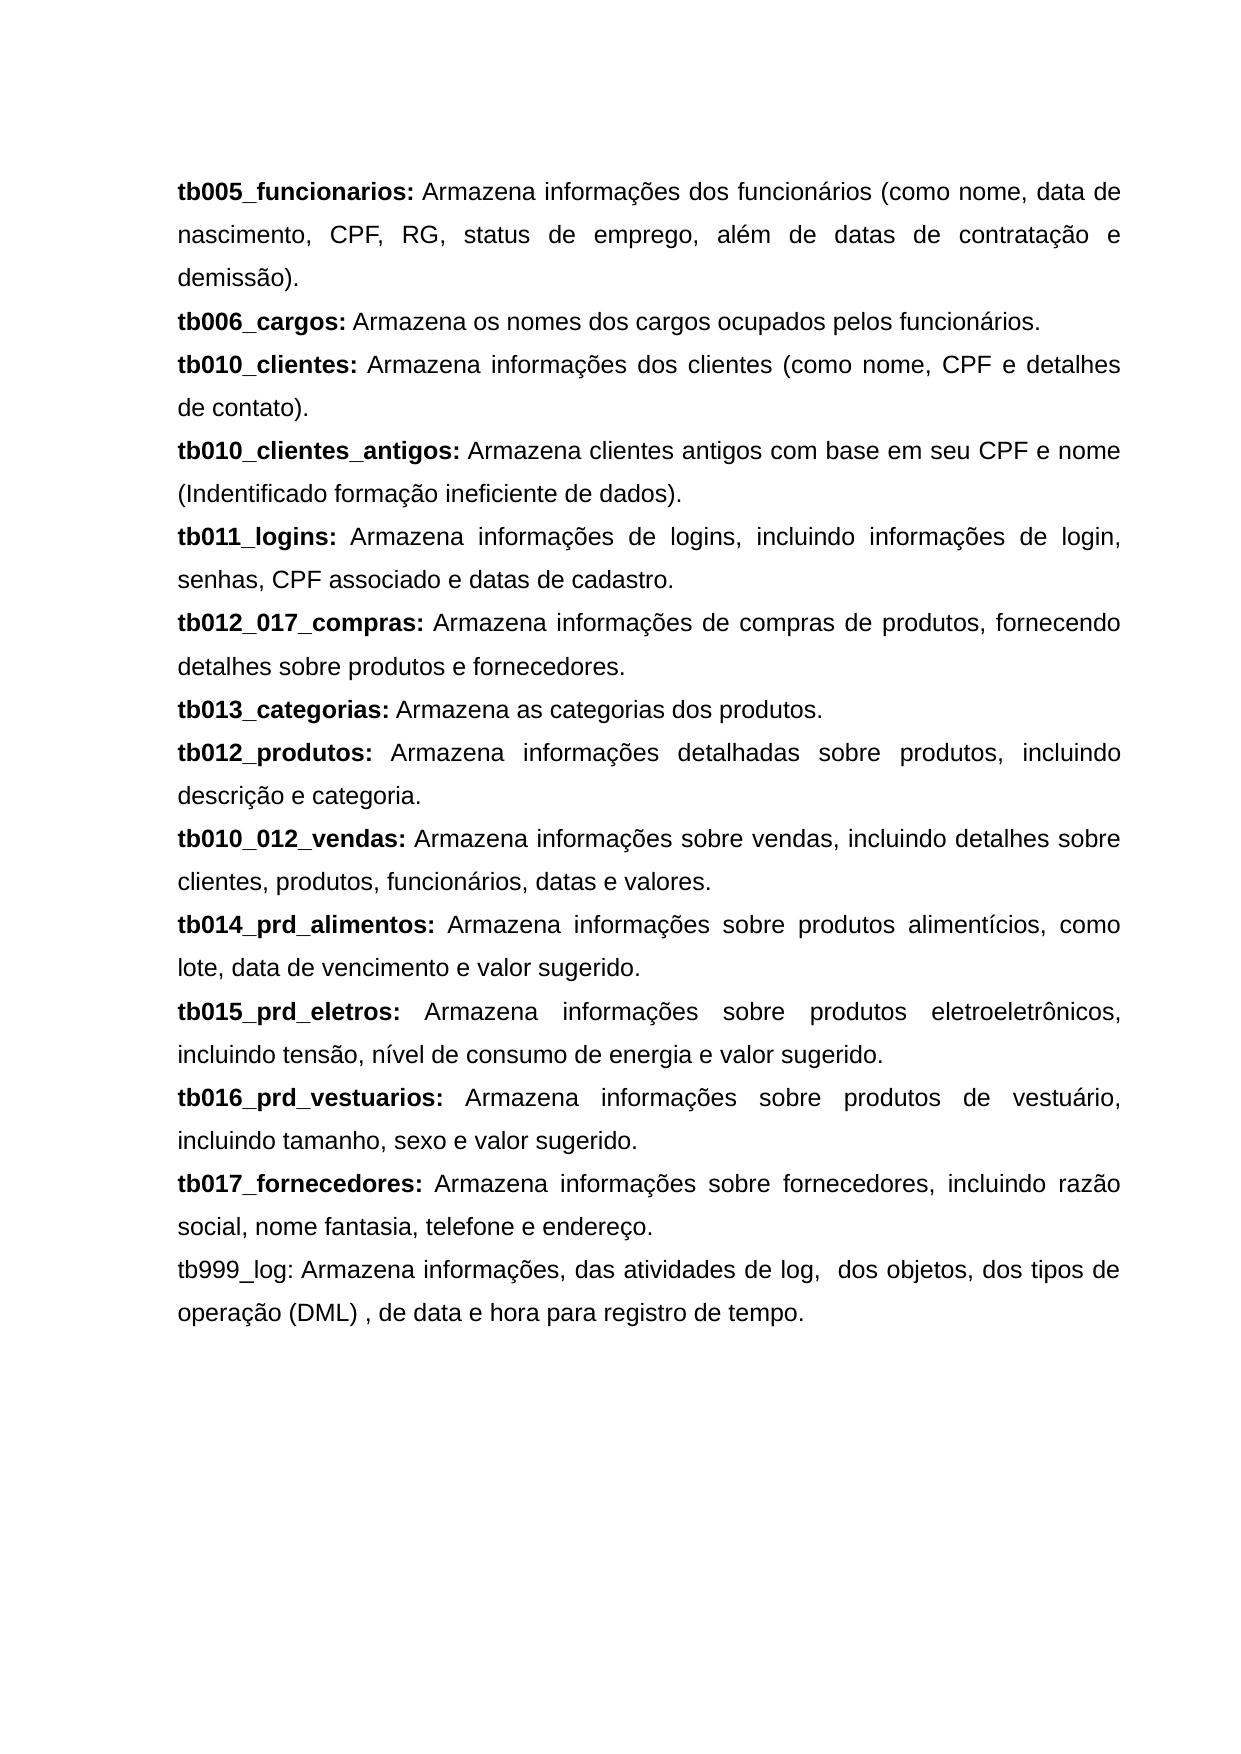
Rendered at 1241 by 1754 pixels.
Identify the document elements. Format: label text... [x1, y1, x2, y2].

text tb012_produtos: Armazena informações detalhadas sobre produtos, incluindo descrição e categoria. [177, 738, 1122, 810]
text tb010_012_vendas: Armazena informações sobre vendas, incluindo detalhes sobre clientes, produtos, funcionários, datas e valores. [177, 824, 1122, 896]
text tb006_cargos: Armazena os nomes dos cargos ocupados pelos funcionários. [177, 307, 1122, 335]
text tb010_clientes: Armazena informações dos clientes (como nome, CPF e detalhes de contato). [177, 350, 1122, 422]
text tb015_prd_eletros: Armazena informações sobre produtos eletroeletrônicos, incluindo tensão, nível de consumo de energia e valor sugerido. [177, 997, 1122, 1068]
text tb010_clientes_antigos: Armazena clientes antigos com base em seu CPF e nome (Indentificado formação ineficiente de dados). [177, 436, 1122, 508]
text tb011_logins: Armazena informações de logins, incluindo informações de login, senhas, CPF associado e datas de cadastro. [177, 522, 1122, 594]
text tb999_log: Armazena informações, das atividades de log, dos objetos, dos tipos de operação (DML) , de data e hora para registro de tempo. [177, 1255, 1122, 1327]
text tb012_017_compras: Armazena informações de compras de produtos, fornecendo detalhes sobre produtos e fornecedores. [177, 608, 1122, 680]
text tb013_categorias: Armazena as categorias dos produtos. [177, 695, 1122, 723]
text tb014_prd_alimentos: Armazena informações sobre produtos alimentícios, como lote, data de vencimento e valor sugerido. [177, 910, 1122, 982]
text tb017_fornecedores: Armazena informações sobre fornecedores, incluindo razão social, nome fantasia, telefone e endereço. [177, 1169, 1122, 1241]
text tb005_funcionarios: Armazena informações dos funcionários (como nome, data de nascimento, CPF, RG, status de emprego, além de datas de contratação e demissão). [177, 177, 1122, 292]
text tb016_prd_vestuarios: Armazena informações sobre produtos de vestuário, incluindo tamanho, sexo e valor sugerido. [177, 1083, 1122, 1155]
